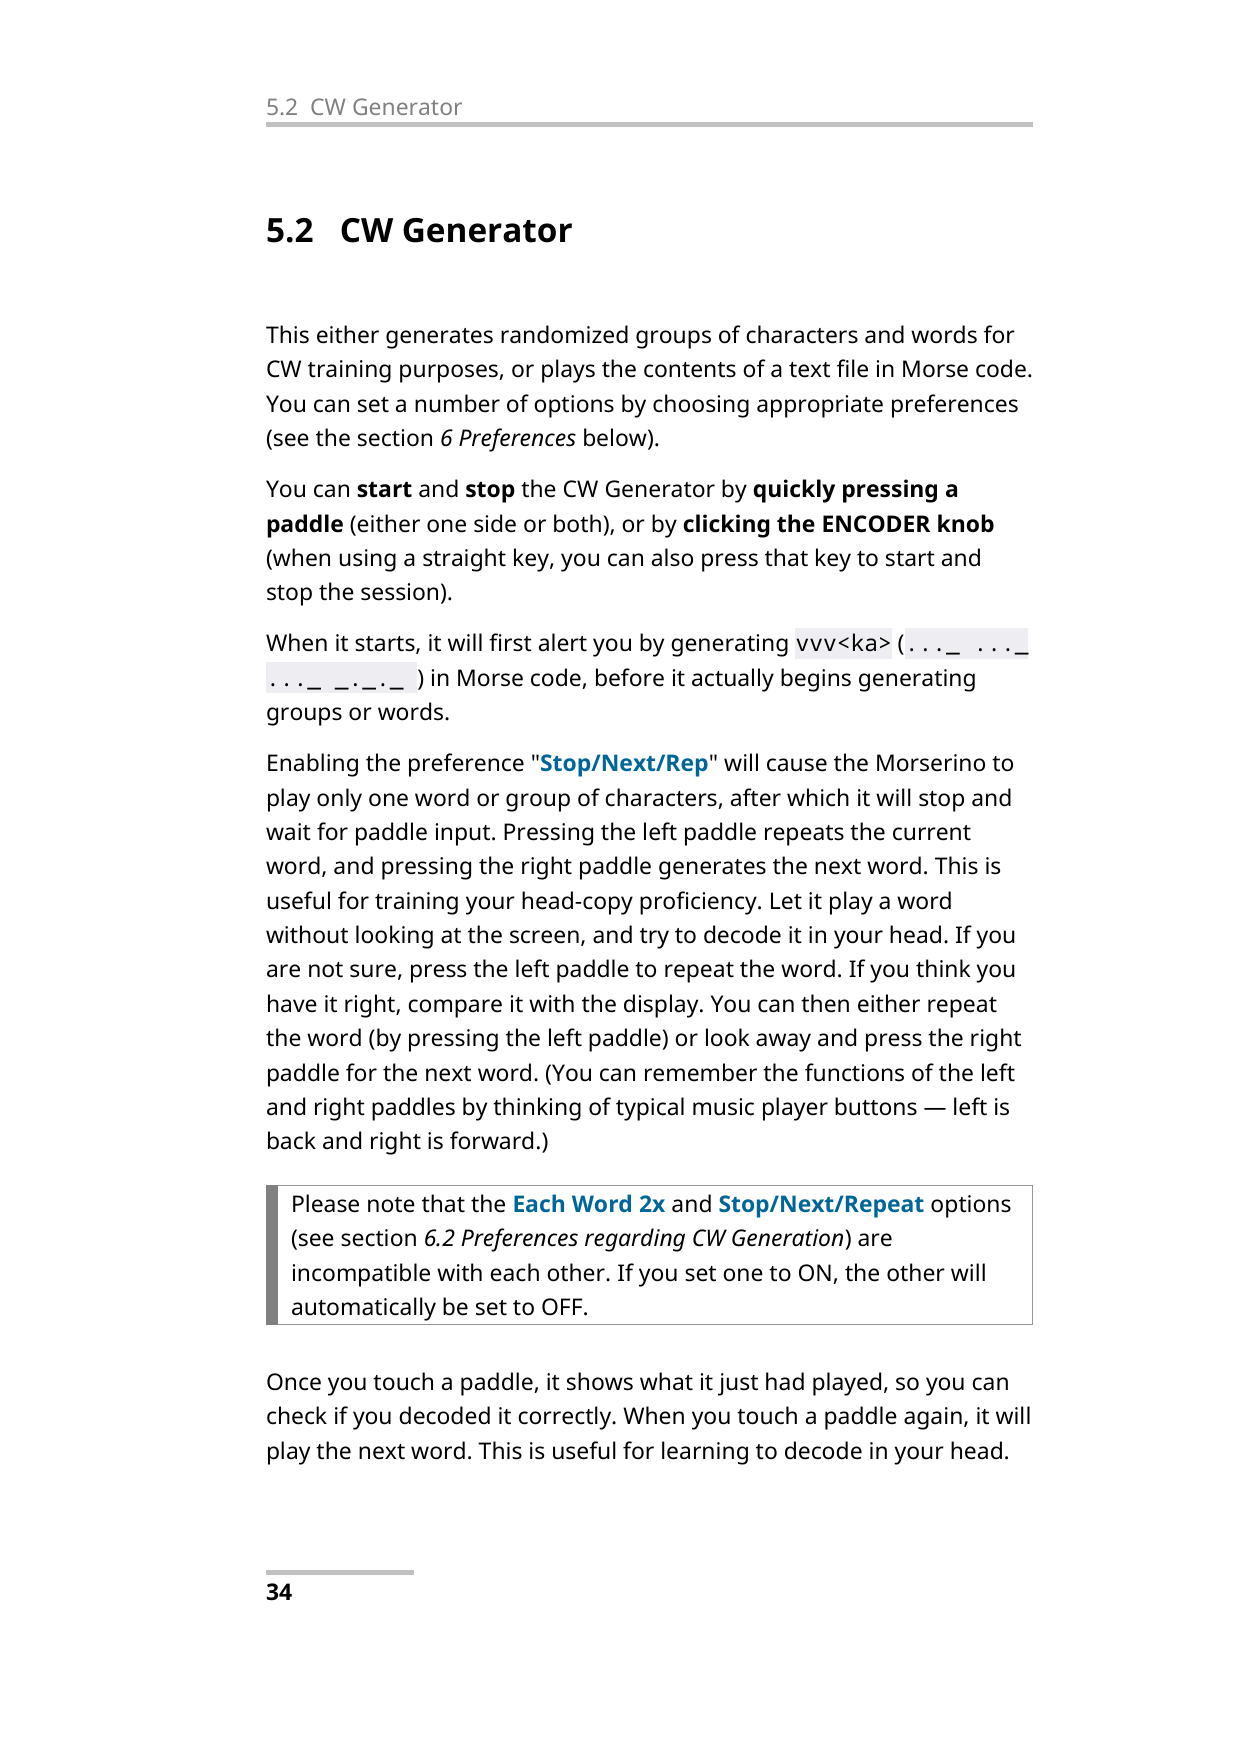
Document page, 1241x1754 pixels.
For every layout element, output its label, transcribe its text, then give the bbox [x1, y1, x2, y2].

text Enabling the preference "Stop/Next/Rep" will cause the Morserino to play only one word or group of characters, after which it will stop and wait for paddle input. Pressing the left paddle repeats the current word, and pressing the right paddle generates the next word. This is useful for training your head-copy proficiency. Let it play a word without looking at the screen, and try to decode it in your head. If you are not sure, press the left paddle to repeat the word. If you think you have it right, compare it with the display. You can then either repeat the word (by pressing the left paddle) or look away and press the right paddle for the next word. (You can remember the functions of the left and right paddles by thinking of typical music player buttons — left is back and right is forward.) [266, 747, 1033, 1157]
text Please note that the Each Word 2x and Stop/Next/Repeat options (see section 6.2 Preferences regarding CW Generation) are incompatible with each other. If you set one to ON, the other will automatically be set to OFF. [278, 1186, 1032, 1324]
text This either generates randomized groups of characters and words for CW training purposes, or plays the contents of a text file in Morse code. You can set a number of options by choosing appropriate preferences (see the section 6 Preferences below). [266, 319, 1033, 453]
text When it starts, it will first alert you by generating vvv<ka> (..._ ..._ ..._ _._._ ) in Morse code, before it actually begins generating groups or words. [266, 627, 1033, 727]
subtitle CW Generator [266, 207, 1033, 252]
text Once you touch a paddle, it shows what it just had played, so you can check if you decoded it correctly. When you touch a paddle again, it will play the next word. This is useful for learning to decode in your head. [266, 1366, 1033, 1466]
text You can start and stop the CW Generator by quickly pressing a paddle (either one side or both), or by clicking the ENCODER knob (when using a straight key, you can also press that key to start and stop the session). [266, 473, 1033, 608]
